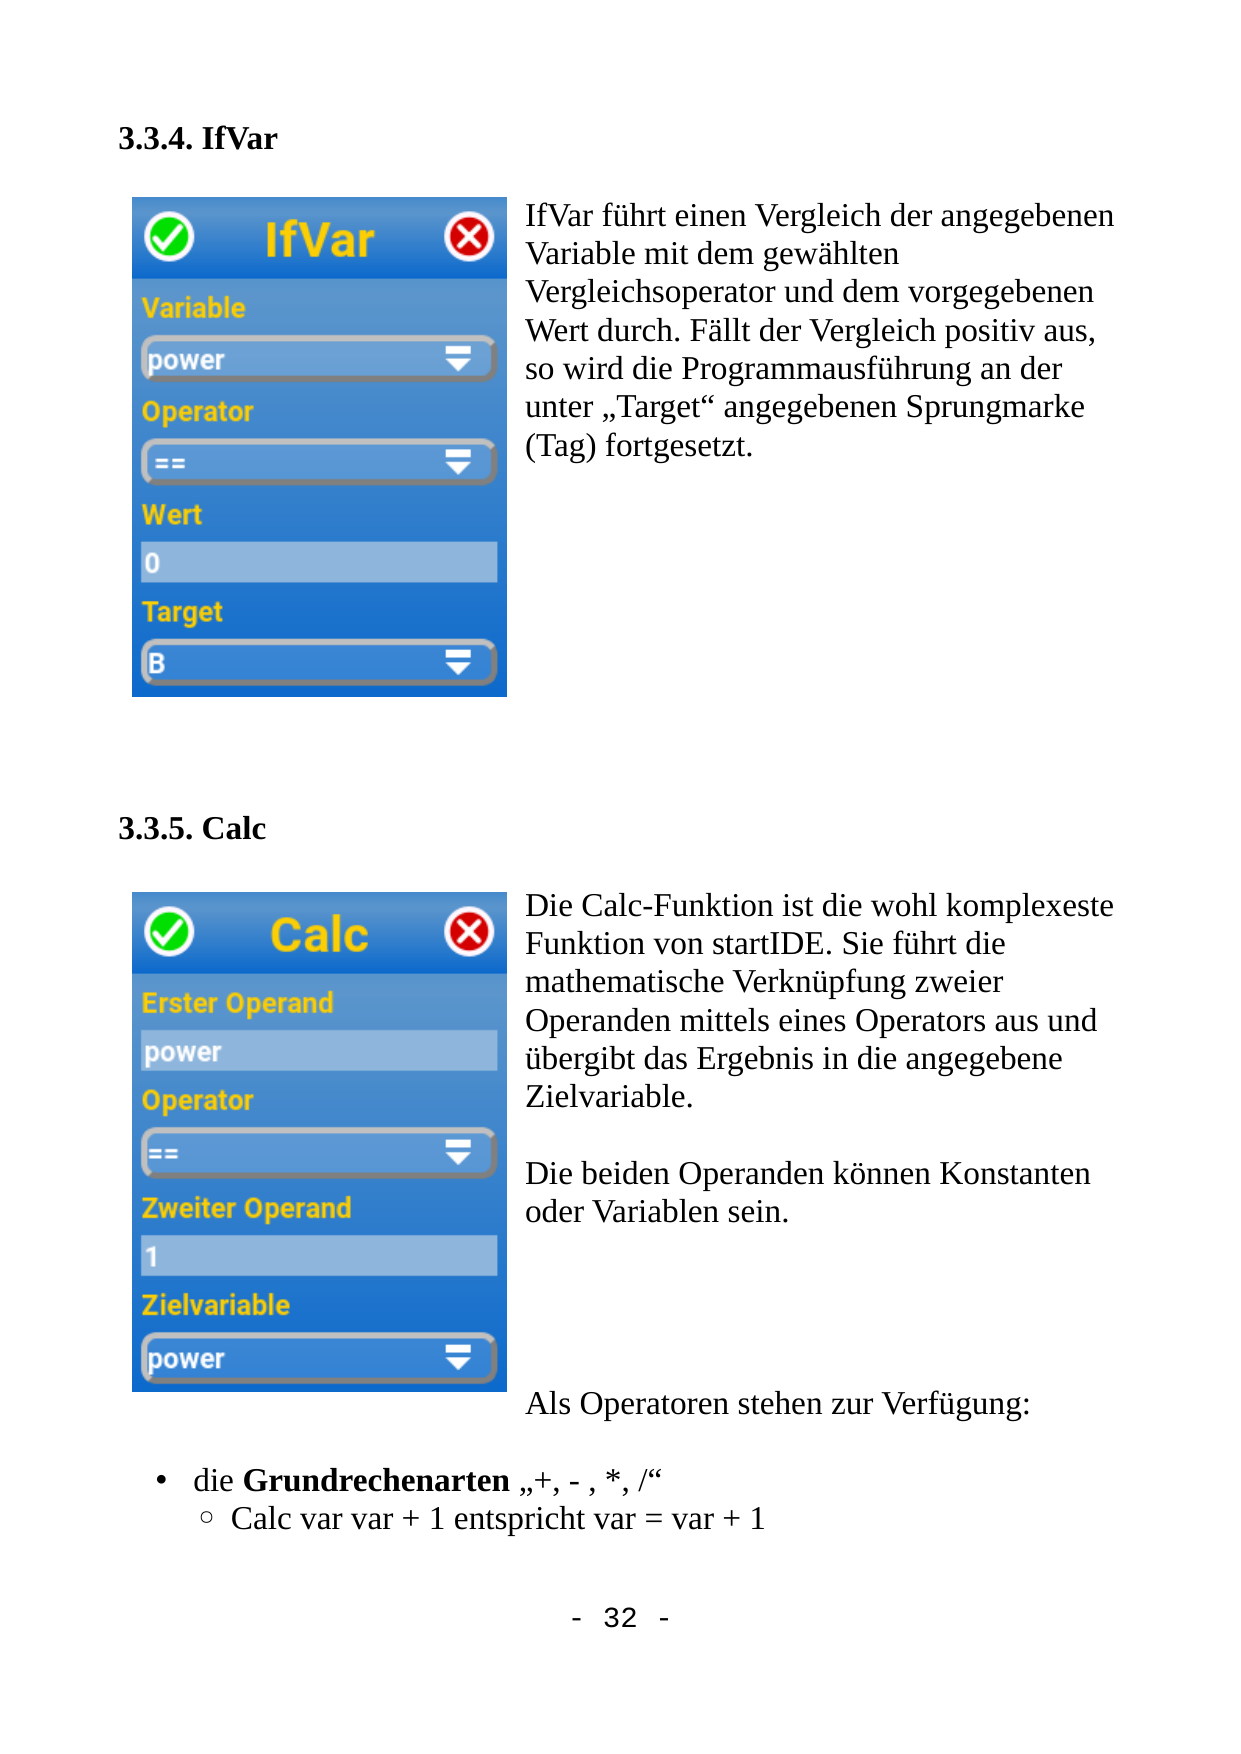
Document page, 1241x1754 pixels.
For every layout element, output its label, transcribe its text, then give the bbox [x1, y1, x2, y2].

picture [132, 197, 507, 697]
list Calc var var + 1 entspricht var = var + 1 [193, 1498, 1122, 1536]
text Die Calc-Funktion ist die wohl komplexeste Funktion von startIDE. Sie führt die mathematische Verknüpfung zweier Operanden mittels eines Operators aus und übergibt das Ergebnis in die angegebene Zielvariable. [118, 885, 1122, 1115]
text Als Operatoren stehen zur Verfügung: [118, 1383, 1122, 1421]
picture [132, 892, 507, 1392]
list die Grundrechenarten „+, - , *, /“ [156, 1460, 1122, 1498]
text 3.3.5. Calc [118, 808, 1122, 846]
text Die beiden Operanden können Konstanten oder Variablen sein. [507, 1153, 1122, 1230]
text IfVar führt einen Vergleich der angegebenen Variable mit dem gewählten Vergleichsoperator und dem vorgegebenen Wert durch. Fällt der Vergleich positiv aus, so wird die Programmausführung an der unter „Target“ angegebenen Sprungmarke (Tag) fortgesetzt. [118, 195, 1122, 463]
text 3.3.4. IfVar [118, 118, 1122, 156]
